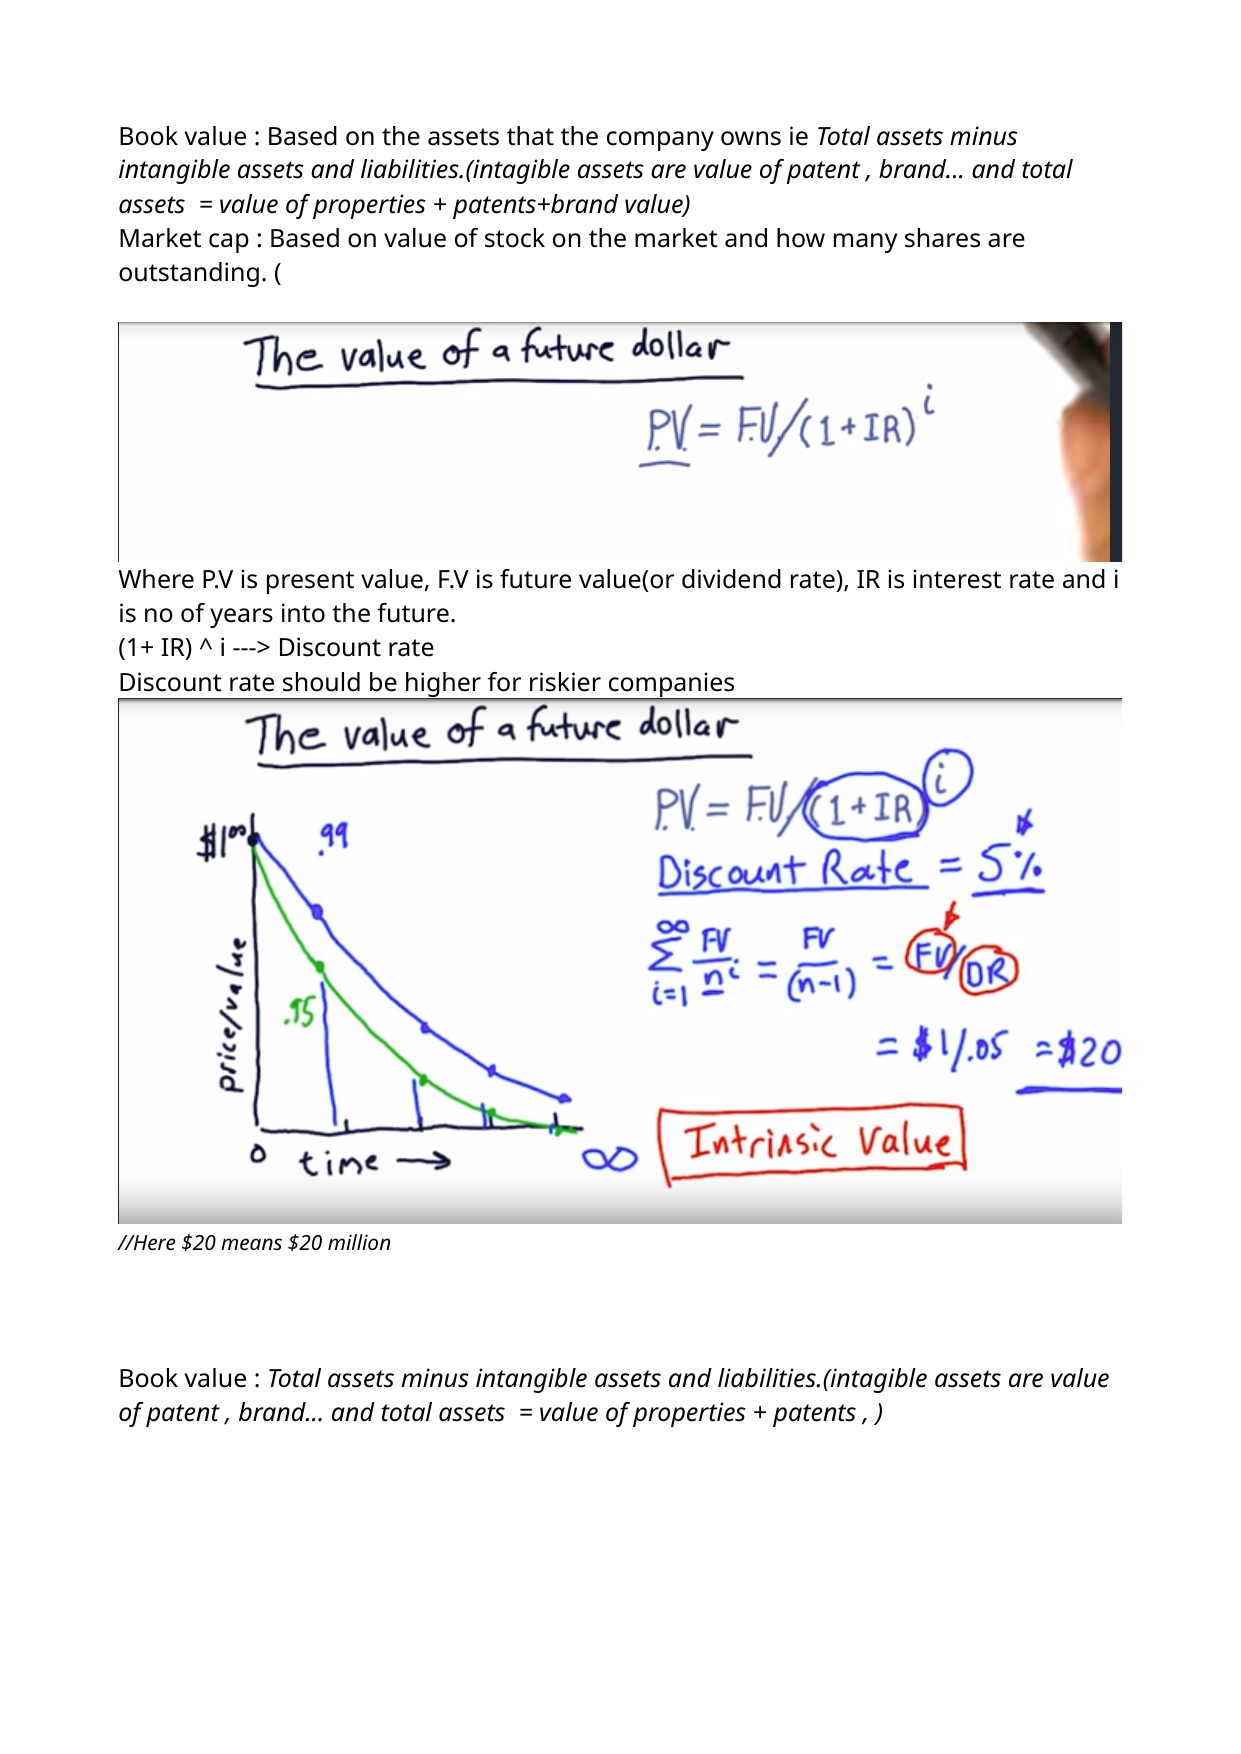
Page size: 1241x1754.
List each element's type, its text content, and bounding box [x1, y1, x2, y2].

text //Here $20 means $20 million [118, 1224, 1122, 1258]
text Discount rate should be higher for riskier companies [118, 664, 1122, 698]
picture [118, 698, 1123, 1224]
picture [118, 322, 1123, 562]
text (1+ IR) ^ i ---> Discount rate [118, 630, 1122, 664]
text Book value : Total assets minus intangible assets and liabilities.(intagible assets are value of patent , brand... and total assets = value of properties + patents , ) [118, 1360, 1122, 1428]
text Where P.V is present value, F.V is future value(or dividend rate), IR is interest rate and i is no of years into the future. [118, 562, 1122, 630]
text Book value : Based on the assets that the company owns ie Total assets minus intangible assets and liabilities.(intagible assets are value of patent , brand... and total assets = value of properties + patents+brand value) Market cap : Based on value of stock on the market and how many shares are outstanding. ( [118, 118, 1122, 288]
